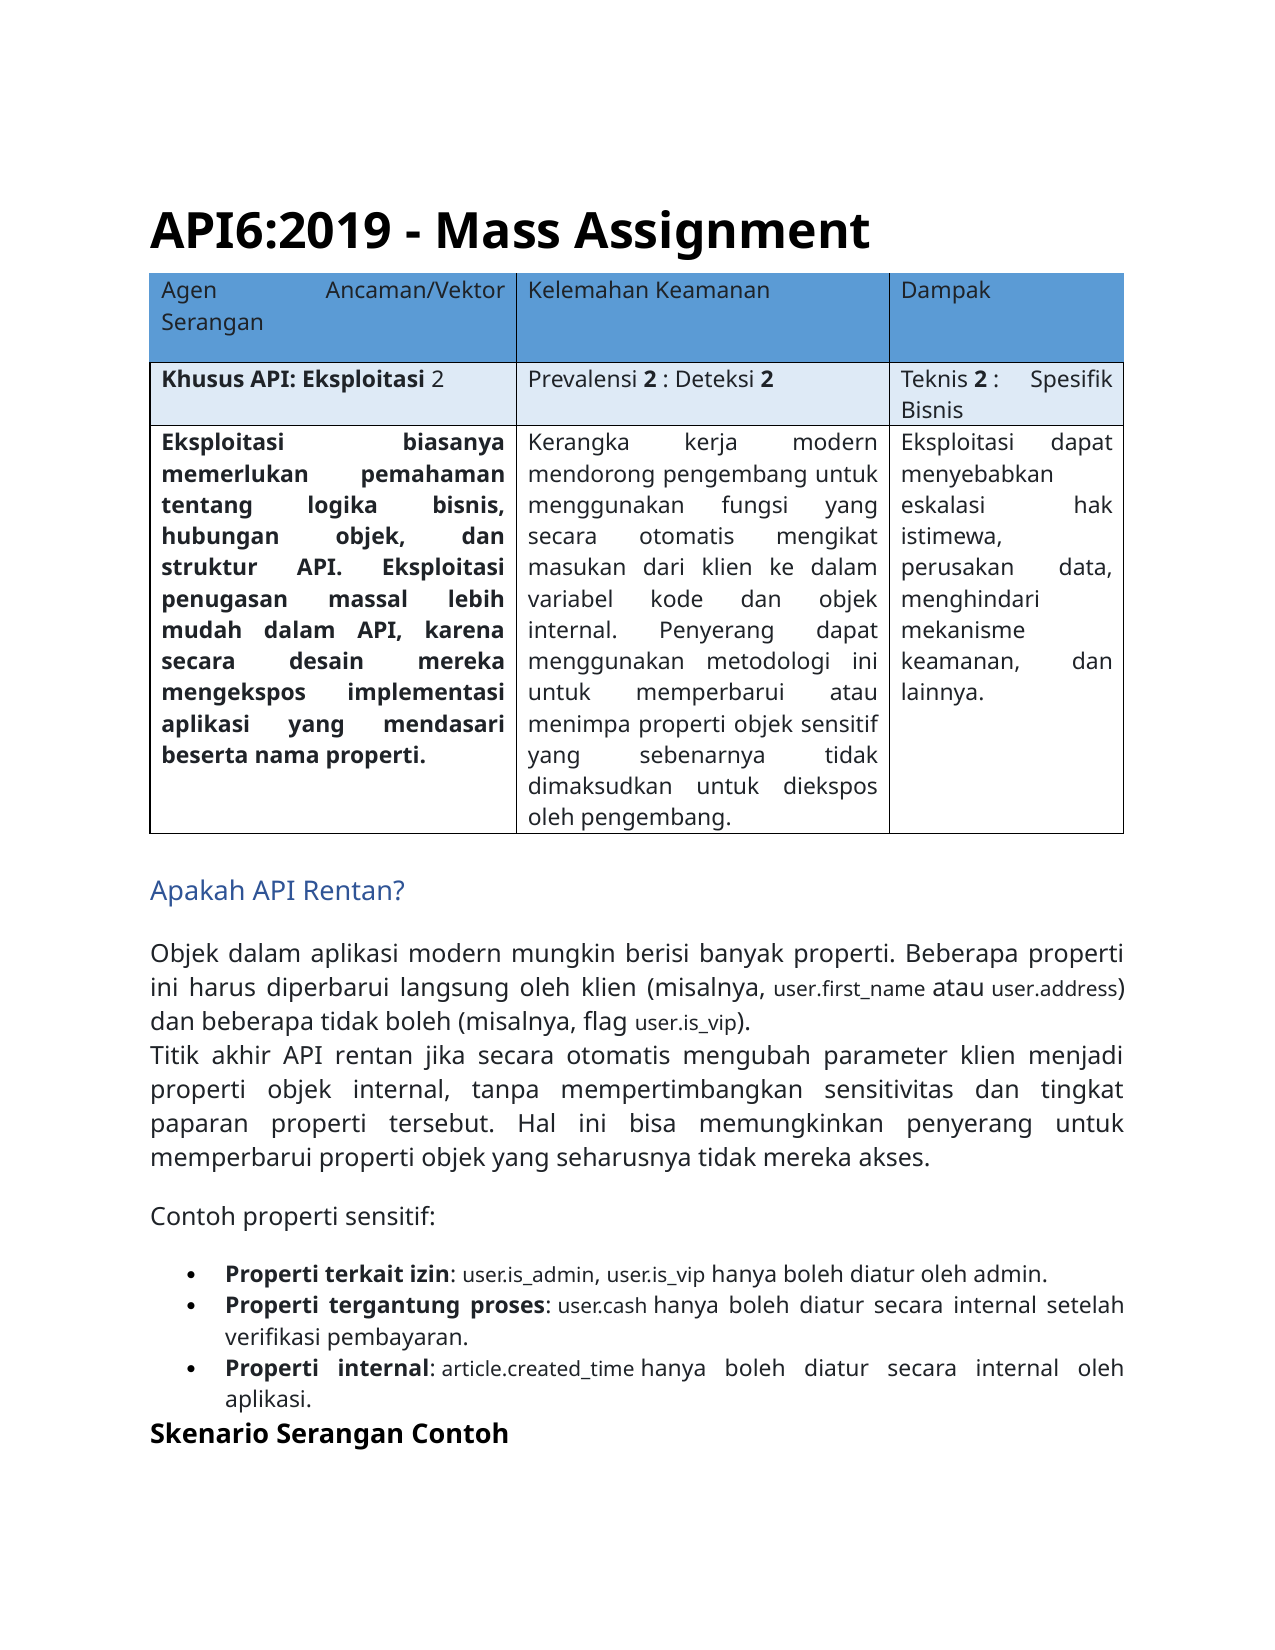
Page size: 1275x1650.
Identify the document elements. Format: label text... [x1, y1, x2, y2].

table_cell Kerangka kerja modern mendorong pengembang untuk menggunakan fungsi yang secara otomatis mengikat masukan dari klien ke dalam variabel kode dan objek internal. Penyerang dapat menggunakan metodologi ini untuk memperbarui atau menimpa properti objek sensitif yang sebenarnya tidak dimaksudkan untuk diekspos oleh pengembang. [517, 426, 889, 833]
text Skenario Serangan Contoh [150, 1414, 1125, 1451]
table_cell Khusus API: Eksploitasi 2 [151, 363, 516, 425]
table_cell Teknis 2 : Spesifik Bisnis [890, 363, 1123, 425]
table_cell Eksploitasi dapat menyebabkan eskalasi hak istimewa, perusakan data, menghindari mekanisme keamanan, dan lainnya. [890, 426, 1123, 833]
text Titik akhir API rentan jika secara otomatis mengubah parameter klien menjadi properti objek internal, tanpa mempertimbangkan sensitivitas dan tingkat paparan properti tersebut. Hal ini bisa memungkinkan penyerang untuk memperbarui properti objek yang seharusnya tidak mereka akses. [150, 1038, 1125, 1174]
table_header Agen Ancaman/Vektor Serangan [151, 274, 516, 362]
table_header Dampak [890, 274, 1123, 362]
list Properti terkait izin: user.is_admin, user.is_vip hanya boleh diatur oleh admin. [187, 1258, 1125, 1289]
list Properti internal: article.created_time hanya boleh diatur secara internal oleh aplikasi. [187, 1352, 1125, 1414]
list Properti tergantung proses: user.cash hanya boleh diatur secara internal setelah verifikasi pembayaran. [187, 1289, 1125, 1352]
text Contoh properti sensitif: [150, 1199, 1125, 1233]
table_cell Prevalensi 2 : Deteksi 2 [517, 363, 889, 425]
subtitle API6:2019 - Mass Assignment [150, 195, 1125, 263]
subtitle Apakah API Rentan? [150, 871, 1125, 908]
table_header Kelemahan Keamanan [517, 274, 889, 362]
text Objek dalam aplikasi modern mungkin berisi banyak properti. Beberapa properti ini harus diperbarui langsung oleh klien (misalnya, user.first_name atau user.address) dan beberapa tidak boleh (misalnya, flag user.is_vip). [150, 936, 1125, 1038]
table_cell Eksploitasi biasanya memerlukan pemahaman tentang logika bisnis, hubungan objek, dan struktur API. Eksploitasi penugasan massal lebih mudah dalam API, karena secara desain mereka mengekspos implementasi aplikasi yang mendasari beserta nama properti. [151, 426, 516, 833]
